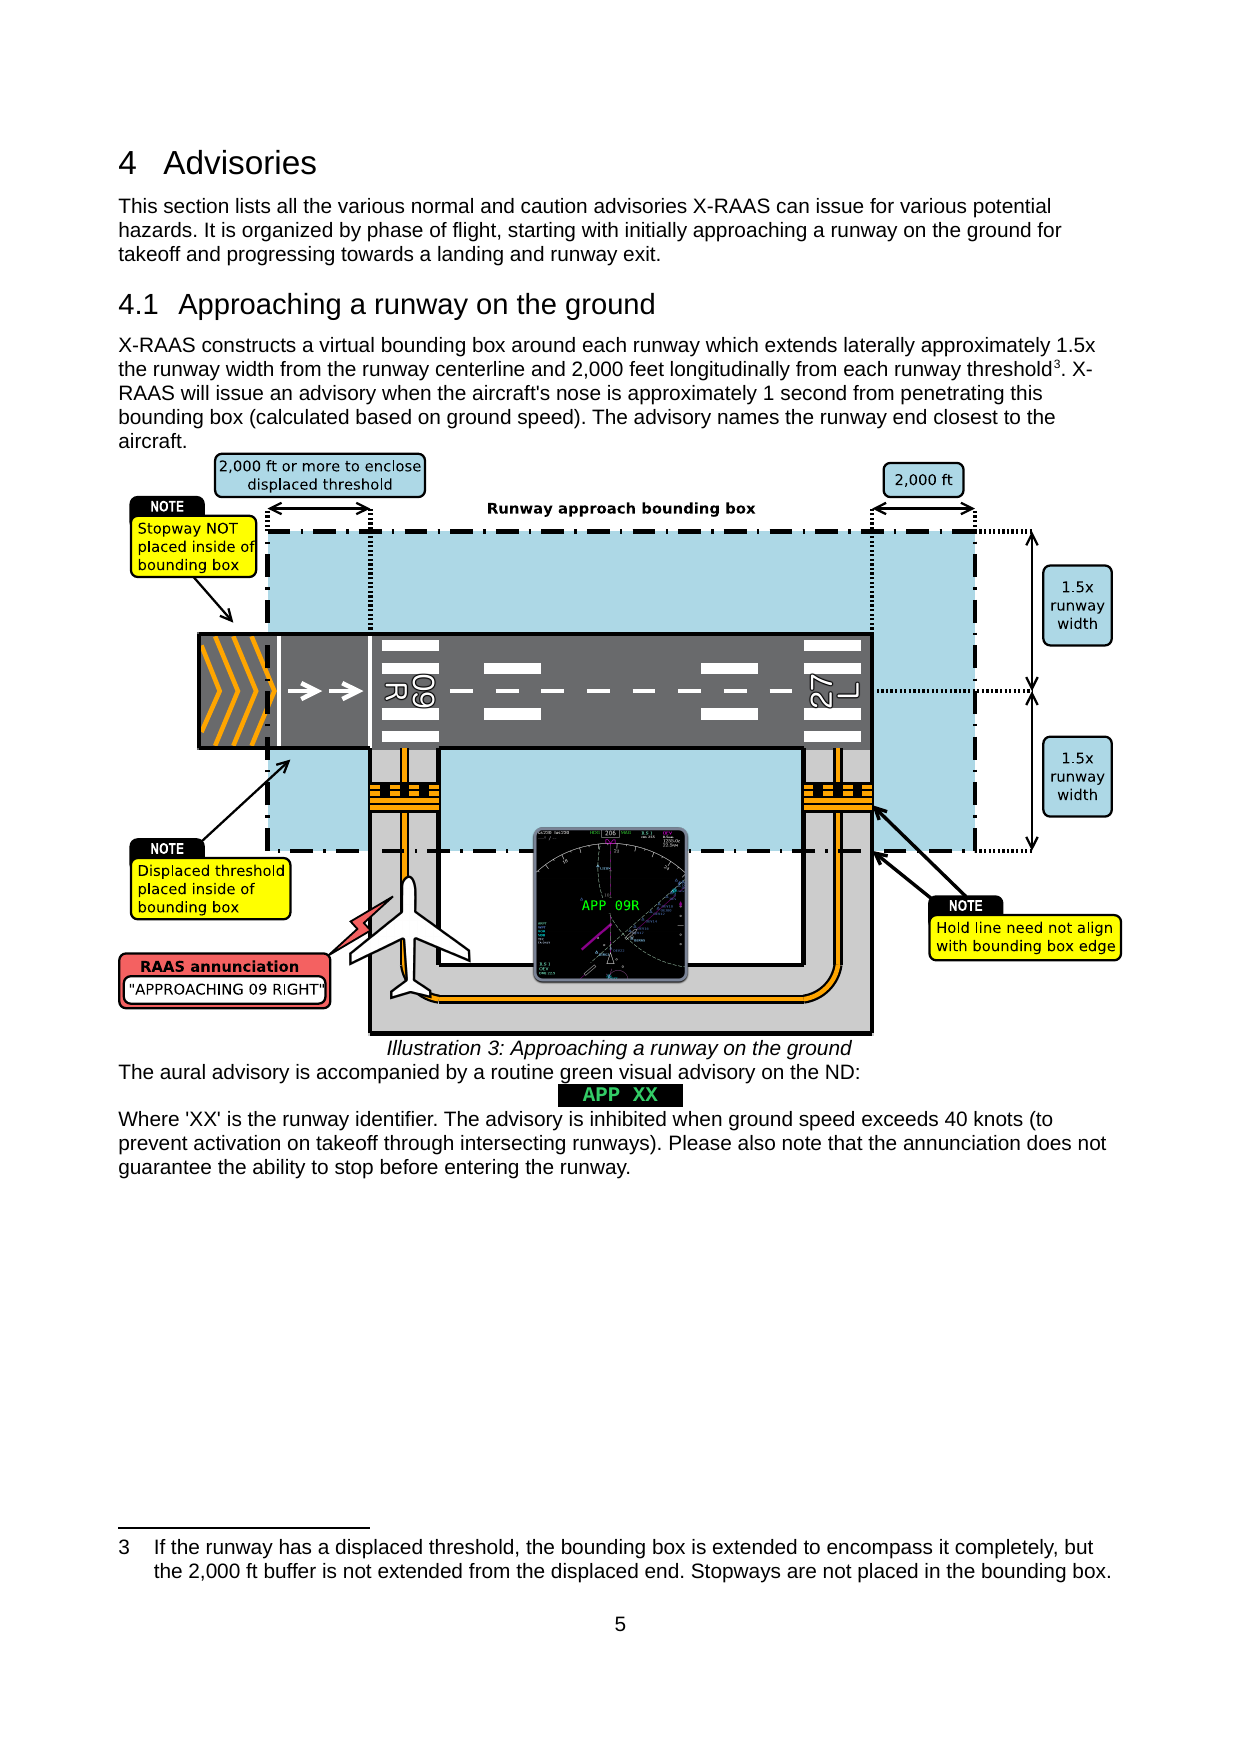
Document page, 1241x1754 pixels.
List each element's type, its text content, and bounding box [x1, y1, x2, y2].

text The aural advisory is accompanied by a routine green visual advisory on the ND: [118, 1059, 1122, 1083]
text APP XX [118, 1083, 1122, 1107]
subtitle Approaching a runway on the ground [118, 287, 1122, 320]
text Where 'XX' is the runway identifier. The advisory is inhibited when ground speed exceeds 40 knots (to prevent activation on takeoff through intersecting runways). Please also note that the annunciation does not guarantee the ability to stop before entering the runway. [118, 1107, 1122, 1179]
text This section lists all the various normal and caution advisories X-RAAS can issue for various potential hazards. It is organized by phase of flight, starting with initially approaching a runway on the ground for takeoff and progressing towards a landing and runway exit. [118, 194, 1122, 266]
text Illustration 3: Approaching a runway on the ground [118, 1036, 1122, 1059]
text If the runway has a displaced threshold, the bounding box is extended to encompass it completely, but the 2,000 ft buffer is not extended from the displaced end. Stopways are not placed in the bounding box. [118, 1534, 1122, 1582]
text X-RAAS constructs a virtual bounding box around each runway which extends laterally approximately 1.5x the runway width from the runway centerline and 2,000 feet longitudinally from each runway threshold. X-RAAS will issue an advisory when the aircraft's nose is approximately 1 second from penetrating this bounding box (calculated based on ground speed). The advisory names the runway end closest to the aircraft. [118, 333, 1122, 452]
subtitle Advisories [118, 143, 1122, 182]
